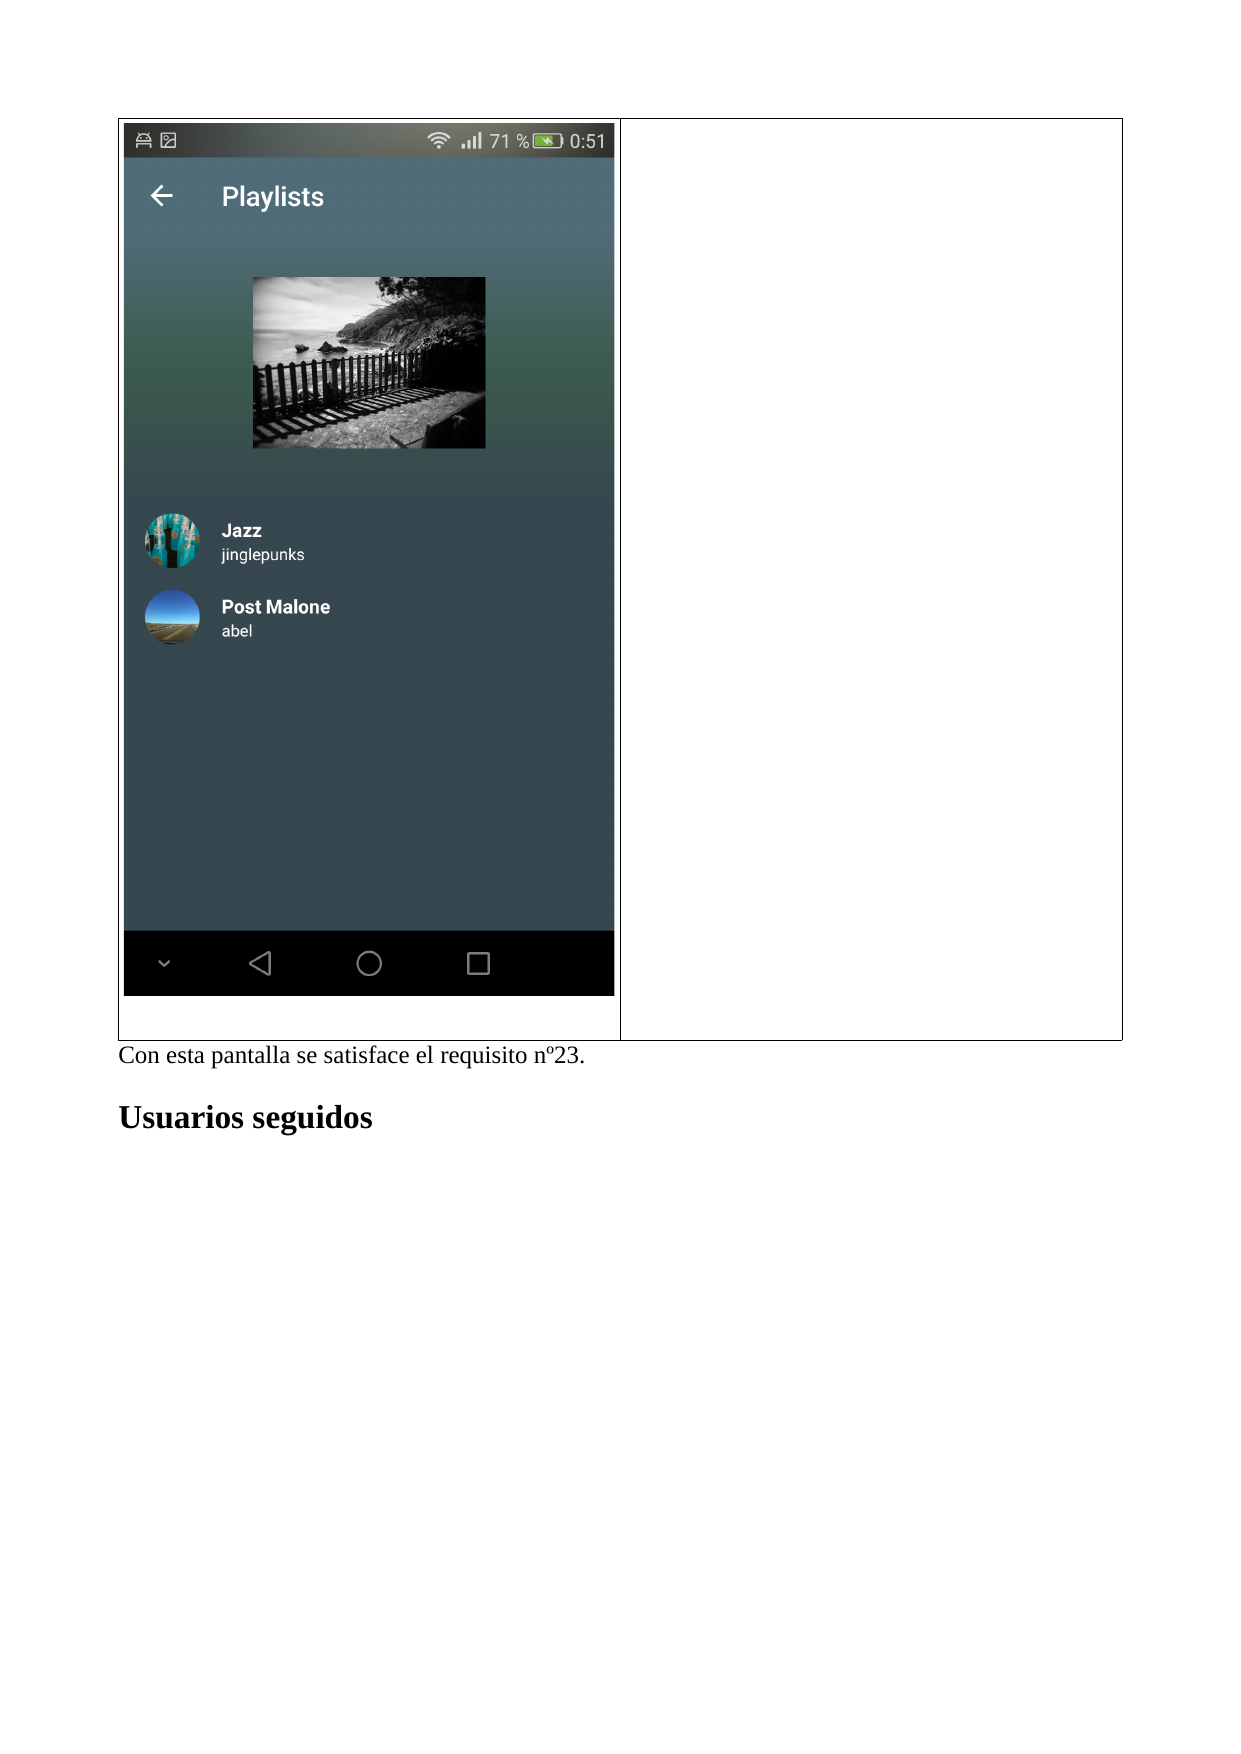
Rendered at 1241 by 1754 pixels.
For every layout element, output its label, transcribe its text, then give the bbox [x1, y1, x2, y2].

text Usuarios seguidos [118, 1098, 1122, 1136]
table_header [119, 119, 620, 1040]
picture [123, 123, 615, 996]
table_header [621, 119, 1122, 1040]
text Con esta pantalla se satisface el requisito nº23. [118, 1041, 1122, 1069]
